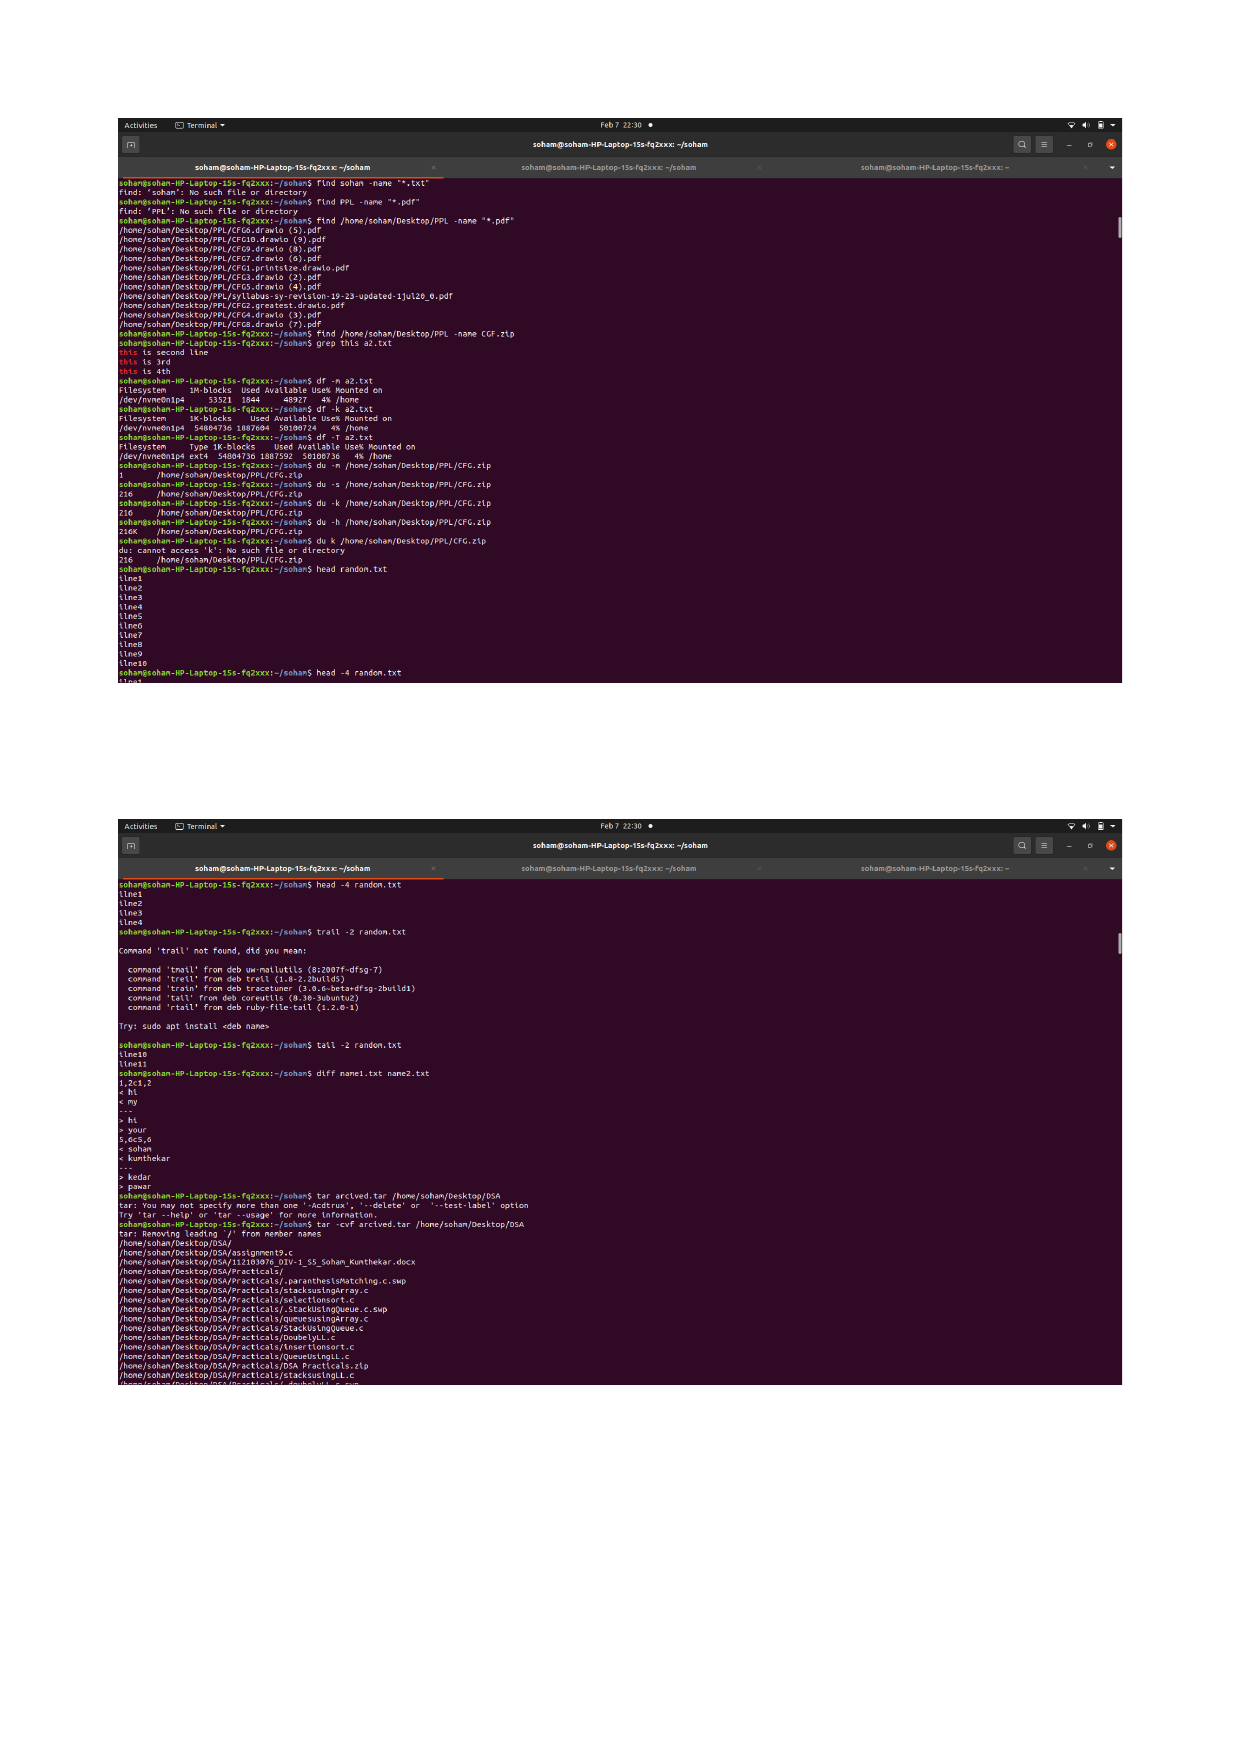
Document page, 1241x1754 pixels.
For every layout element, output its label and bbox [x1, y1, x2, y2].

picture [118, 819, 1123, 1385]
picture [118, 118, 1123, 683]
